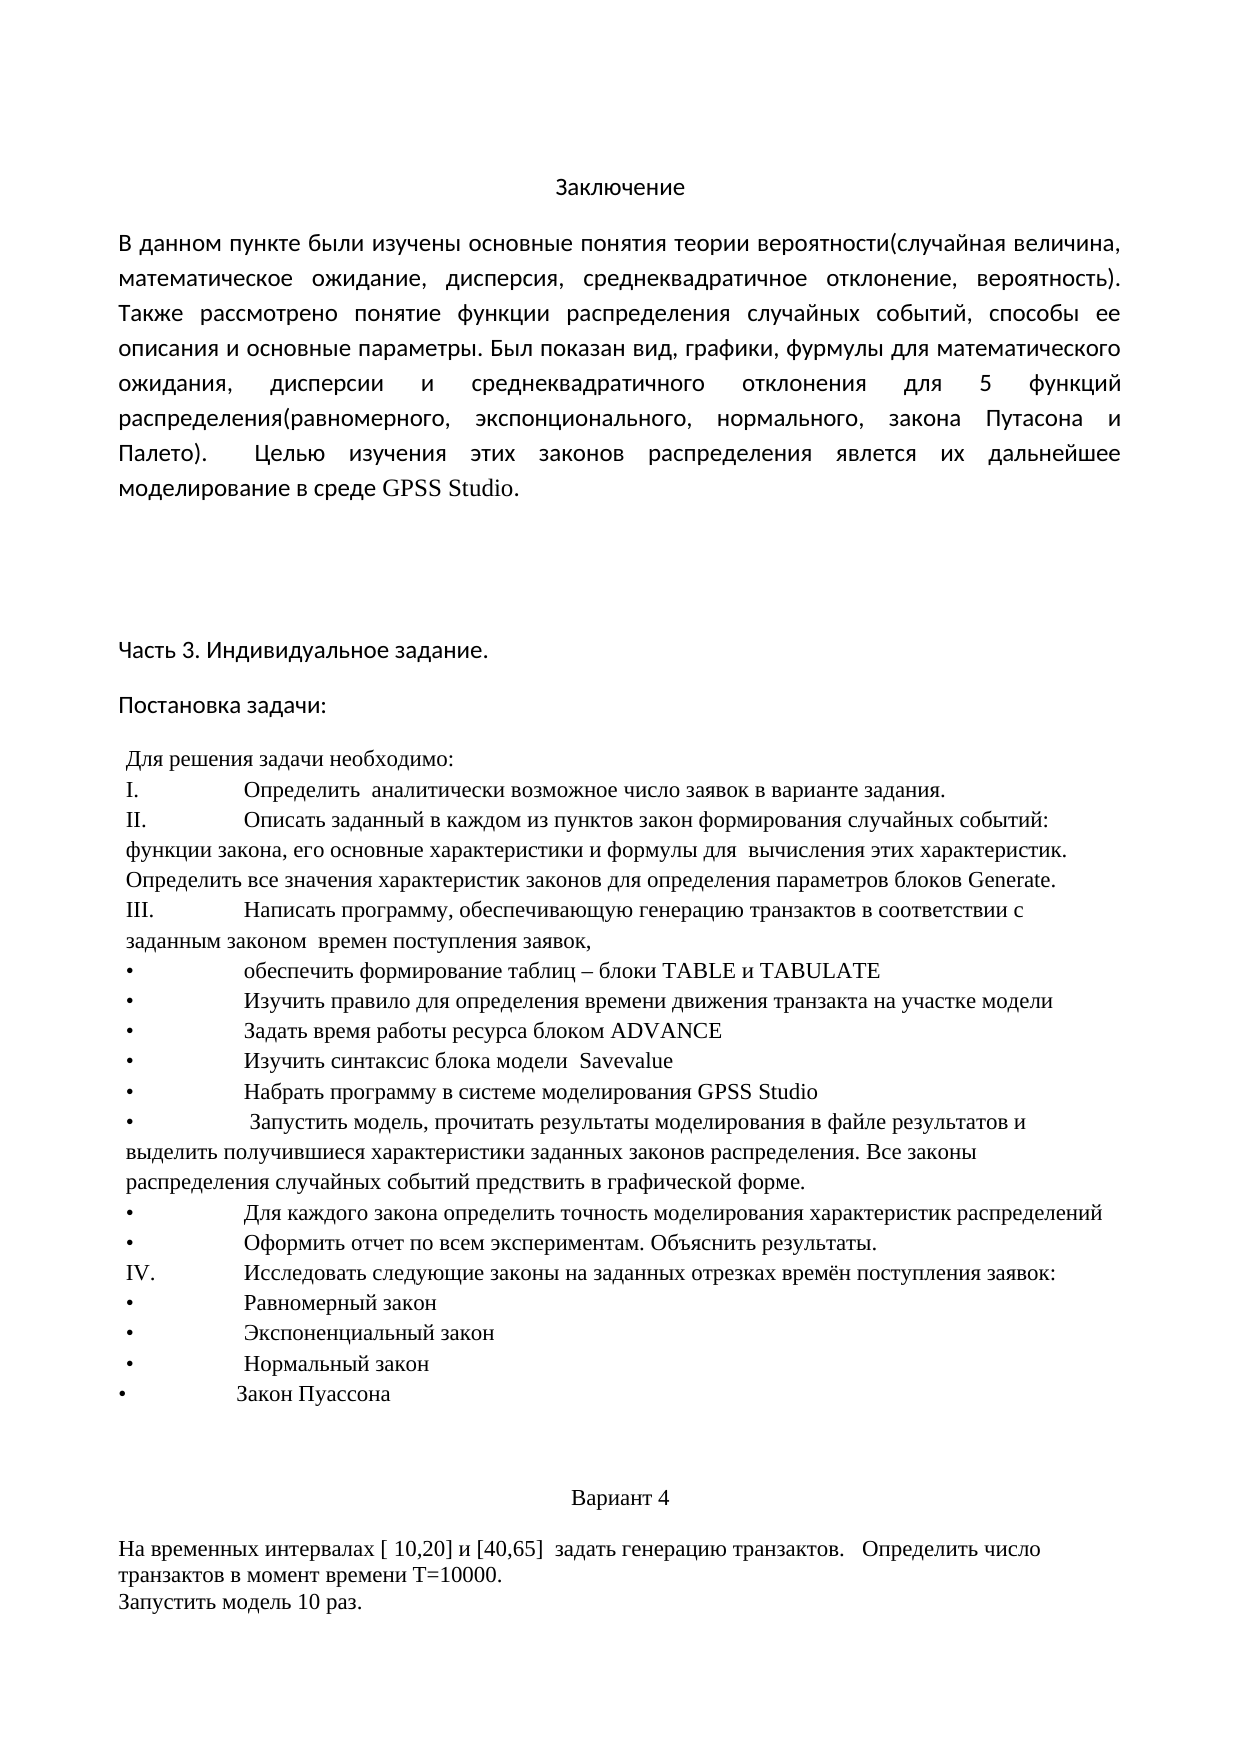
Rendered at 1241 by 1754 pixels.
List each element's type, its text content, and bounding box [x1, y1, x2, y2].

text • Экспоненциальный закон [126, 1319, 1122, 1346]
text • Равномерный закон [126, 1289, 1122, 1316]
text Постановка задачи: [118, 690, 1122, 720]
text • Нормальный закон [126, 1350, 1122, 1376]
text IV. Исследовать следующие законы на заданных отрезках времён поступления заявок: [126, 1259, 1122, 1285]
text На временных интервалах [ 10,20] и [40,65] задать генерацию транзактов. Определить число транзактов в момент времени Т=10000. [118, 1535, 1122, 1588]
text Часть 3. Индивидуальное задание. [118, 634, 1122, 664]
text Вариант 4 [118, 1484, 1122, 1510]
text • Задать время работы ресурса блоком ADVANCE [126, 1017, 1122, 1044]
text • Оформить отчет по всем экспериментам. Объяснить результаты. [126, 1229, 1122, 1255]
text • обеспечить формирование таблиц – блоки TABLE и TABULATE [126, 957, 1122, 983]
text II. Описать заданный в каждом из пунктов закон формирования случайных событий: функции закона, его основные характеристики и формулы для вычисления этих характеристик. [126, 806, 1122, 862]
text • Запустить модель, прочитать результаты моделирования в файле результатов и выделить получившиеся характеристики заданных законов распределения. Все законы распределения случайных событий предствить в графической форме. [126, 1108, 1122, 1195]
text Определить все значения характеристик законов для определения параметров блоков Generate. [126, 866, 1122, 893]
text Запустить модель 10 раз. [118, 1588, 1122, 1614]
text В данном пункте были изучены основные понятия теории вероятности(случайная величина, математическое ожидание, дисперсия, среднеквадратичное отклонение, вероятность). Также рассмотрено понятие функции распределения случайных событий, способы ее описания и основные параметры. Был показан вид, графики, фурмулы для математического ожидания, дисперсии и среднеквадратичного отклонения для 5 функций распределения(равномерного, экспонционального, нормального, закона Путасона и Палето). Целью изучения этих законов распределения явлется их дальнейшее моделирование в среде GPSS Studio. [118, 227, 1122, 502]
text • Изучить синтаксис блока модели Savevalue [126, 1048, 1122, 1074]
text • Для каждого закона определить точность моделирования характеристик распределений [126, 1199, 1122, 1225]
text III. Написать программу, обеспечивающую генерацию транзактов в соответствии с заданным законом времен поступления заявок, [126, 897, 1122, 953]
text • Изучить правило для определения времени движения транзакта на участке модели [126, 987, 1122, 1013]
text Для решения задачи необходимо: [126, 746, 1122, 772]
text • Набрать программу в системе моделирования GPSS Studio [126, 1078, 1122, 1104]
text Заключение [118, 171, 1122, 202]
text • Закон Пуассона [118, 1380, 1122, 1406]
text I. Определить аналитически возможное число заявок в варианте задания. [126, 776, 1122, 802]
